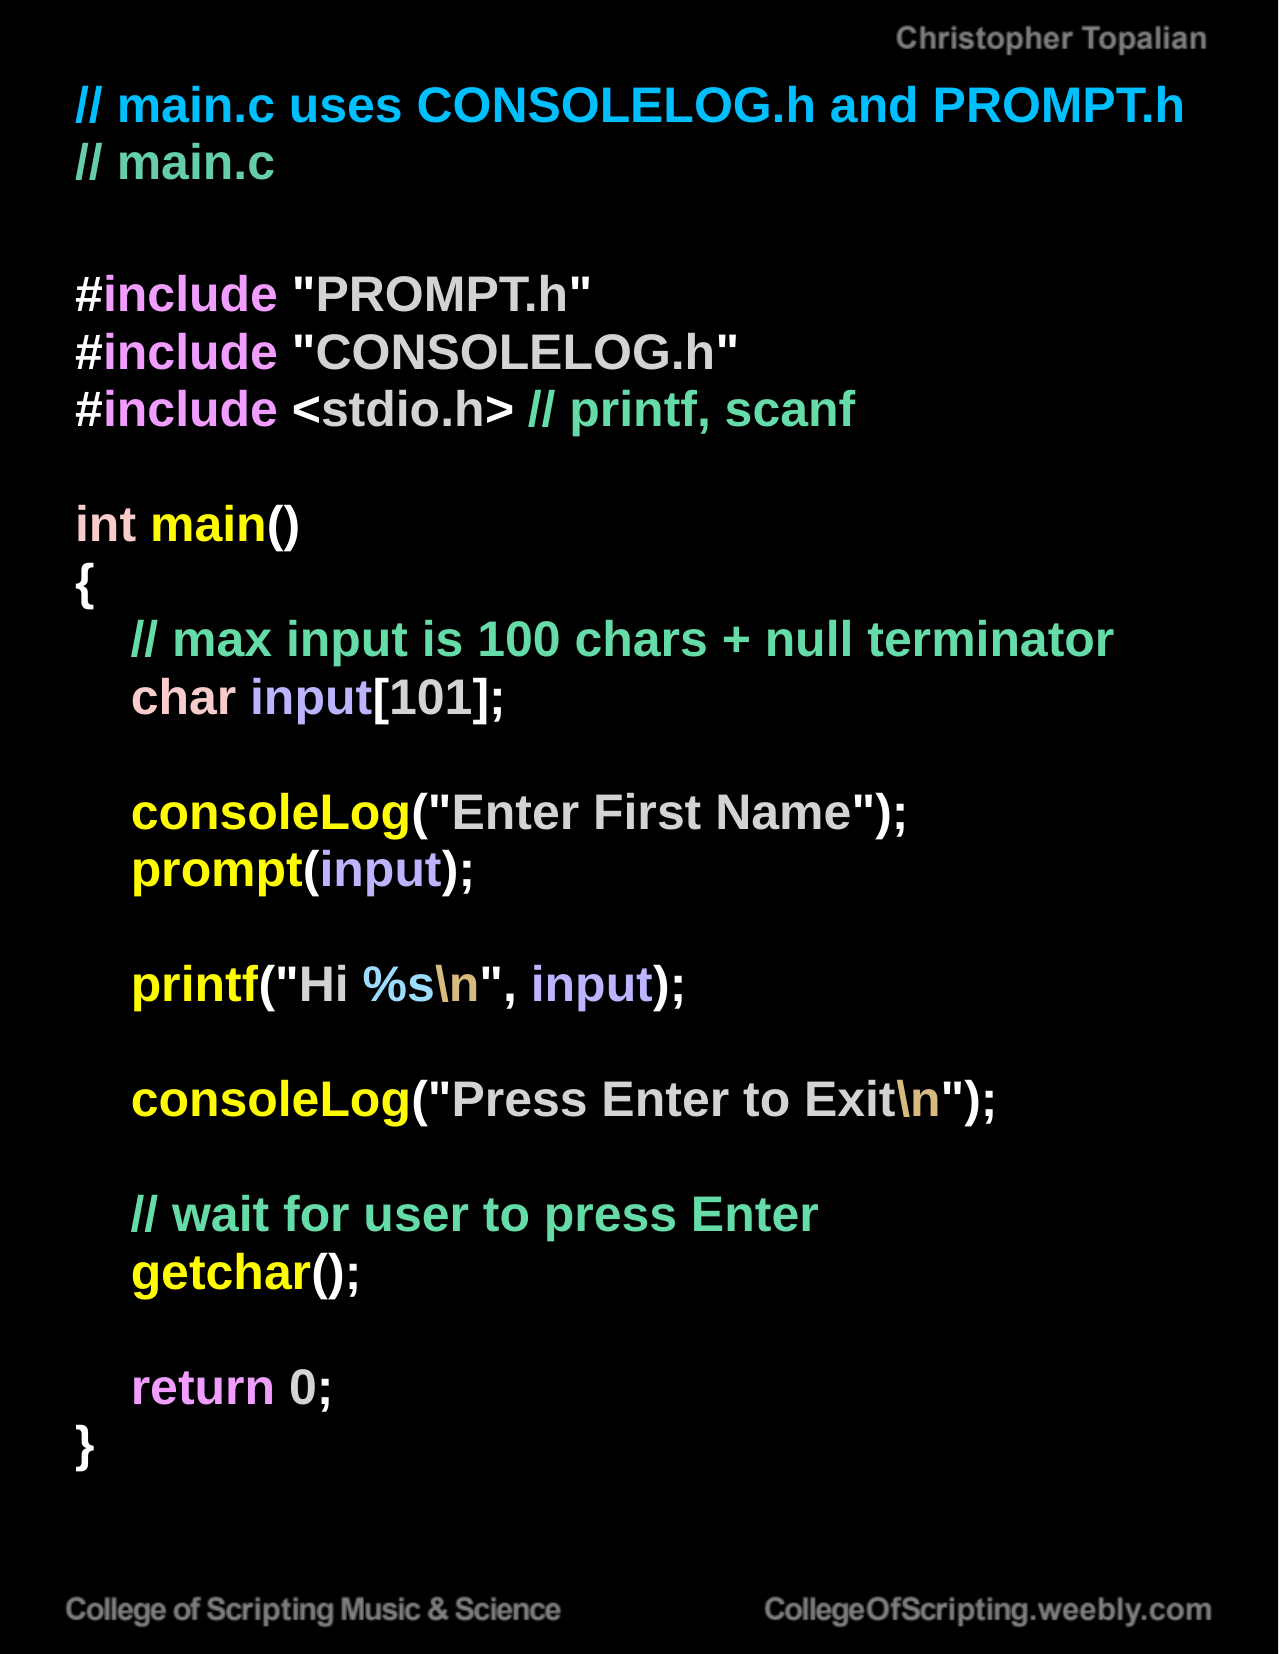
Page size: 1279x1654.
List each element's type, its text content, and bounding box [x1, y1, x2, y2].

text #include <stdio.h> // printf, scanf [75, 379, 1203, 437]
text // main.c [75, 132, 1203, 190]
text #include "CONSOLELOG.h" [75, 322, 1203, 379]
subtitle // main.c uses CONSOLELOG.h and PROMPT.h [75, 75, 1203, 132]
text { [75, 552, 1203, 609]
text char input[101]; [75, 667, 1203, 724]
text // wait for user to press Enter [75, 1184, 1203, 1242]
text return 0; [75, 1357, 1203, 1414]
text consoleLog("Press Enter to Exit\n"); [75, 1069, 1203, 1127]
text printf("Hi %s\n", input); [75, 954, 1203, 1012]
text prompt(input); [75, 839, 1203, 897]
text // max input is 100 chars + null terminator [75, 609, 1203, 667]
text int main() [75, 494, 1203, 552]
text consoleLog("Enter First Name"); [75, 782, 1203, 839]
text } [75, 1414, 1203, 1472]
text #include "PROMPT.h" [75, 264, 1203, 322]
text getchar(); [75, 1242, 1203, 1299]
